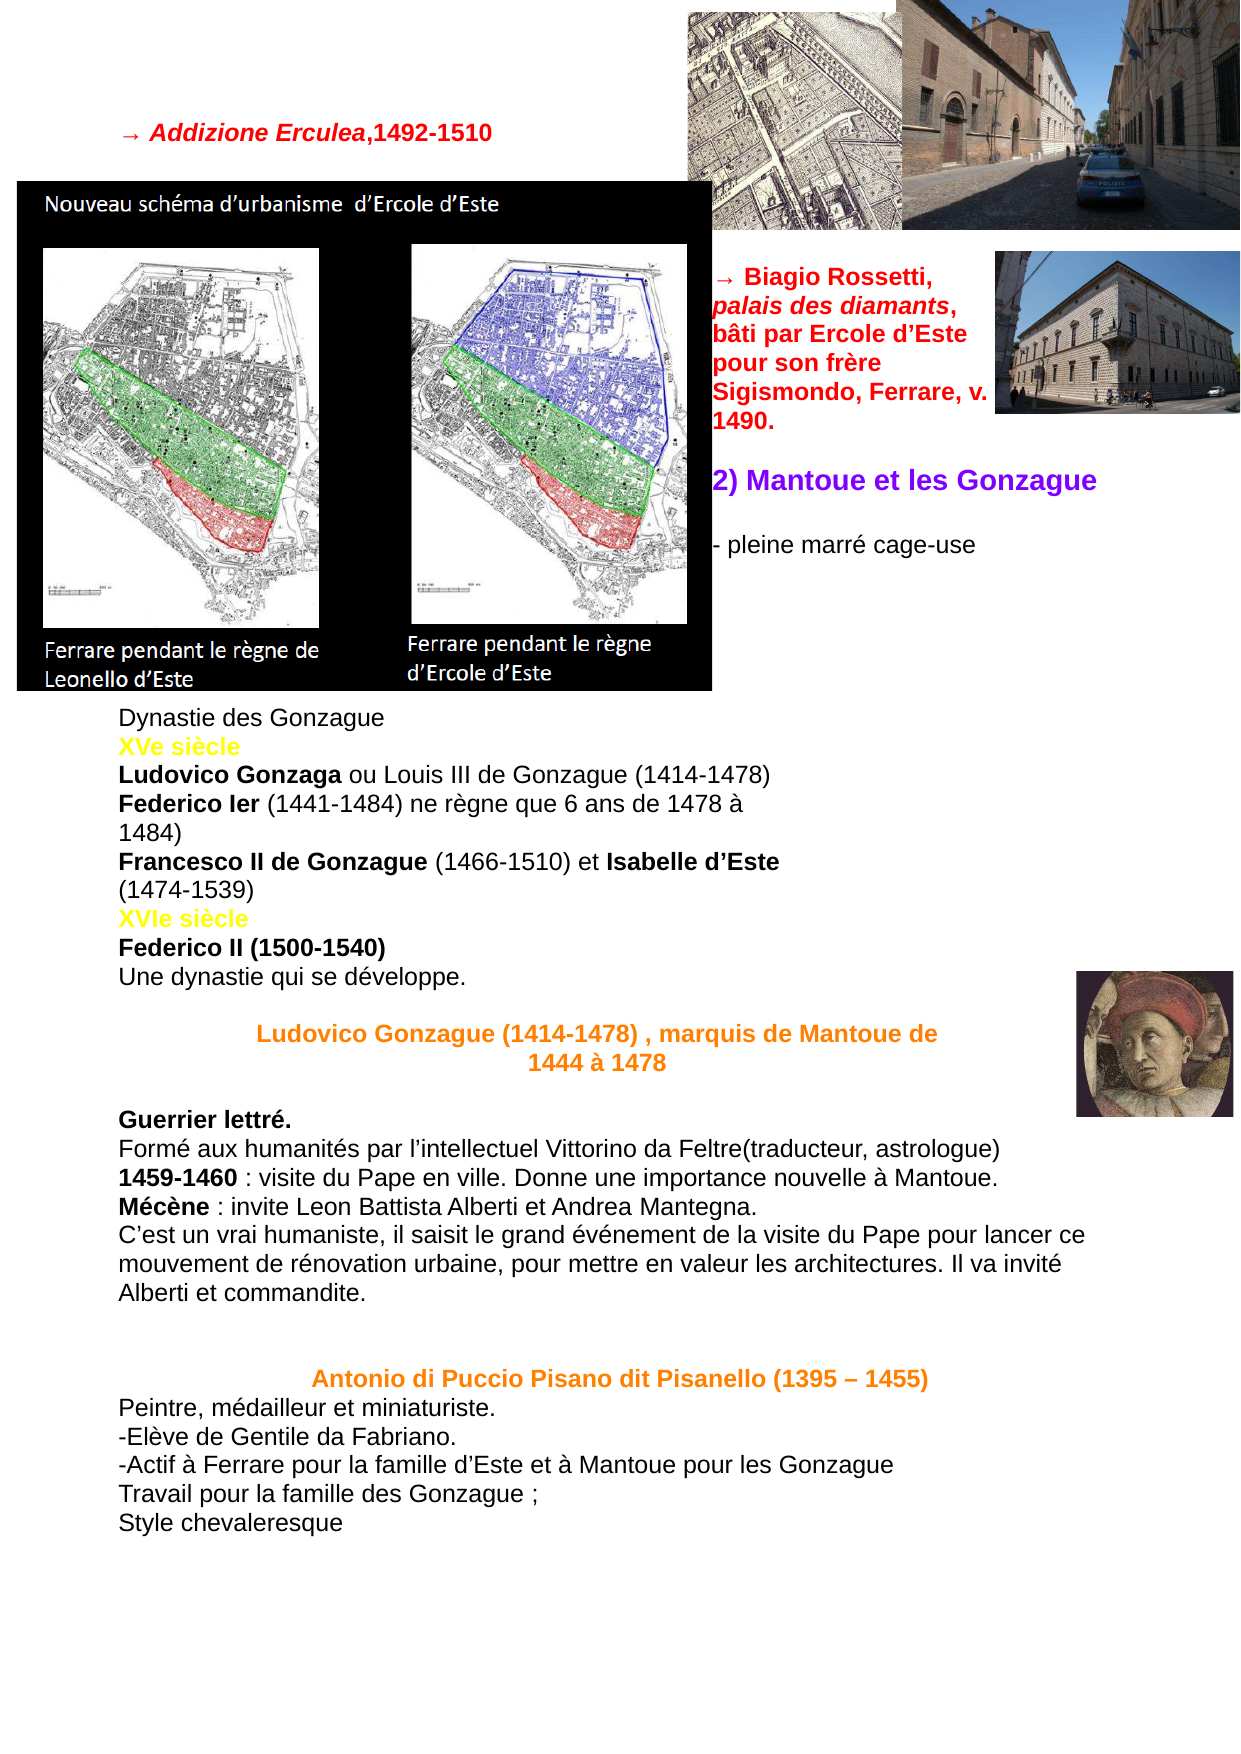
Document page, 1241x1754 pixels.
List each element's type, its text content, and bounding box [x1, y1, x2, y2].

picture [16, 0, 1240, 691]
text → Addizione Erculea,1492-1510 [118, 118, 687, 147]
text Federico Ier (1441-1484) ne règne que 6 ans de 1478 à [118, 789, 1122, 818]
text Formé aux humanités par l’intellectuel Vittorino da Feltre(traducteur, astrologue) [118, 1134, 1122, 1163]
text → Biagio Rossetti, palais des diamants, bâti par Ercole d’Este pour son frère Sigismondo, Ferrare, v. 1490. [713, 262, 1122, 434]
text Style chevaleresque [118, 1508, 1122, 1536]
text -Actif à Ferrare pour la famille d’Este et à Mantoue pour les Gonzague [118, 1450, 1122, 1479]
text -Elève de Gentile da Fabriano. [118, 1421, 1122, 1450]
text Guerrier lettré. [118, 1105, 1122, 1134]
text Antonio di Puccio Pisano dit Pisanello (1395 – 1455) [118, 1364, 1122, 1393]
text 1484) [118, 818, 1122, 846]
text Ludovico Gonzaga ou Louis III de Gonzague (1414-1478) [118, 760, 1122, 789]
text Une dynastie qui se développe. [118, 961, 1122, 990]
text - pleine marré cage-use [713, 530, 1122, 559]
text C’est un vrai humaniste, il saisit le grand événement de la visite du Pape pour lancer ce mouvement de rénovation urbaine, pour mettre en valeur les architectures. Il va invité Alberti et commandite. [118, 1220, 1122, 1306]
text Peintre, médailleur et miniaturiste. [118, 1393, 1122, 1421]
text Francesco II de Gonzague (1466-1510) et Isabelle d’Este [118, 846, 1122, 875]
text (1474-1539) [118, 875, 1122, 904]
text Federico II (1500-1540) [118, 933, 1122, 961]
text XVe siècle [118, 731, 1122, 760]
text 1459-1460 : visite du Pape en ville. Donne une importance nouvelle à Mantoue. [118, 1163, 1122, 1191]
text Mécène : invite Leon Battista Alberti et Andrea Mantegna. [118, 1191, 1122, 1220]
text Travail pour la famille des Gonzague ; [118, 1479, 1122, 1508]
text 1444 à 1478 [118, 1048, 1076, 1076]
text XVIe siècle [118, 904, 1122, 933]
text 2) Mantoue et les Gonzague [713, 463, 1122, 497]
picture [995, 251, 1241, 414]
text Dynastie des Gonzague [118, 703, 1122, 731]
text Ludovico Gonzague (1414-1478) , marquis de Mantoue de [118, 1019, 1076, 1048]
picture [1076, 971, 1234, 1117]
